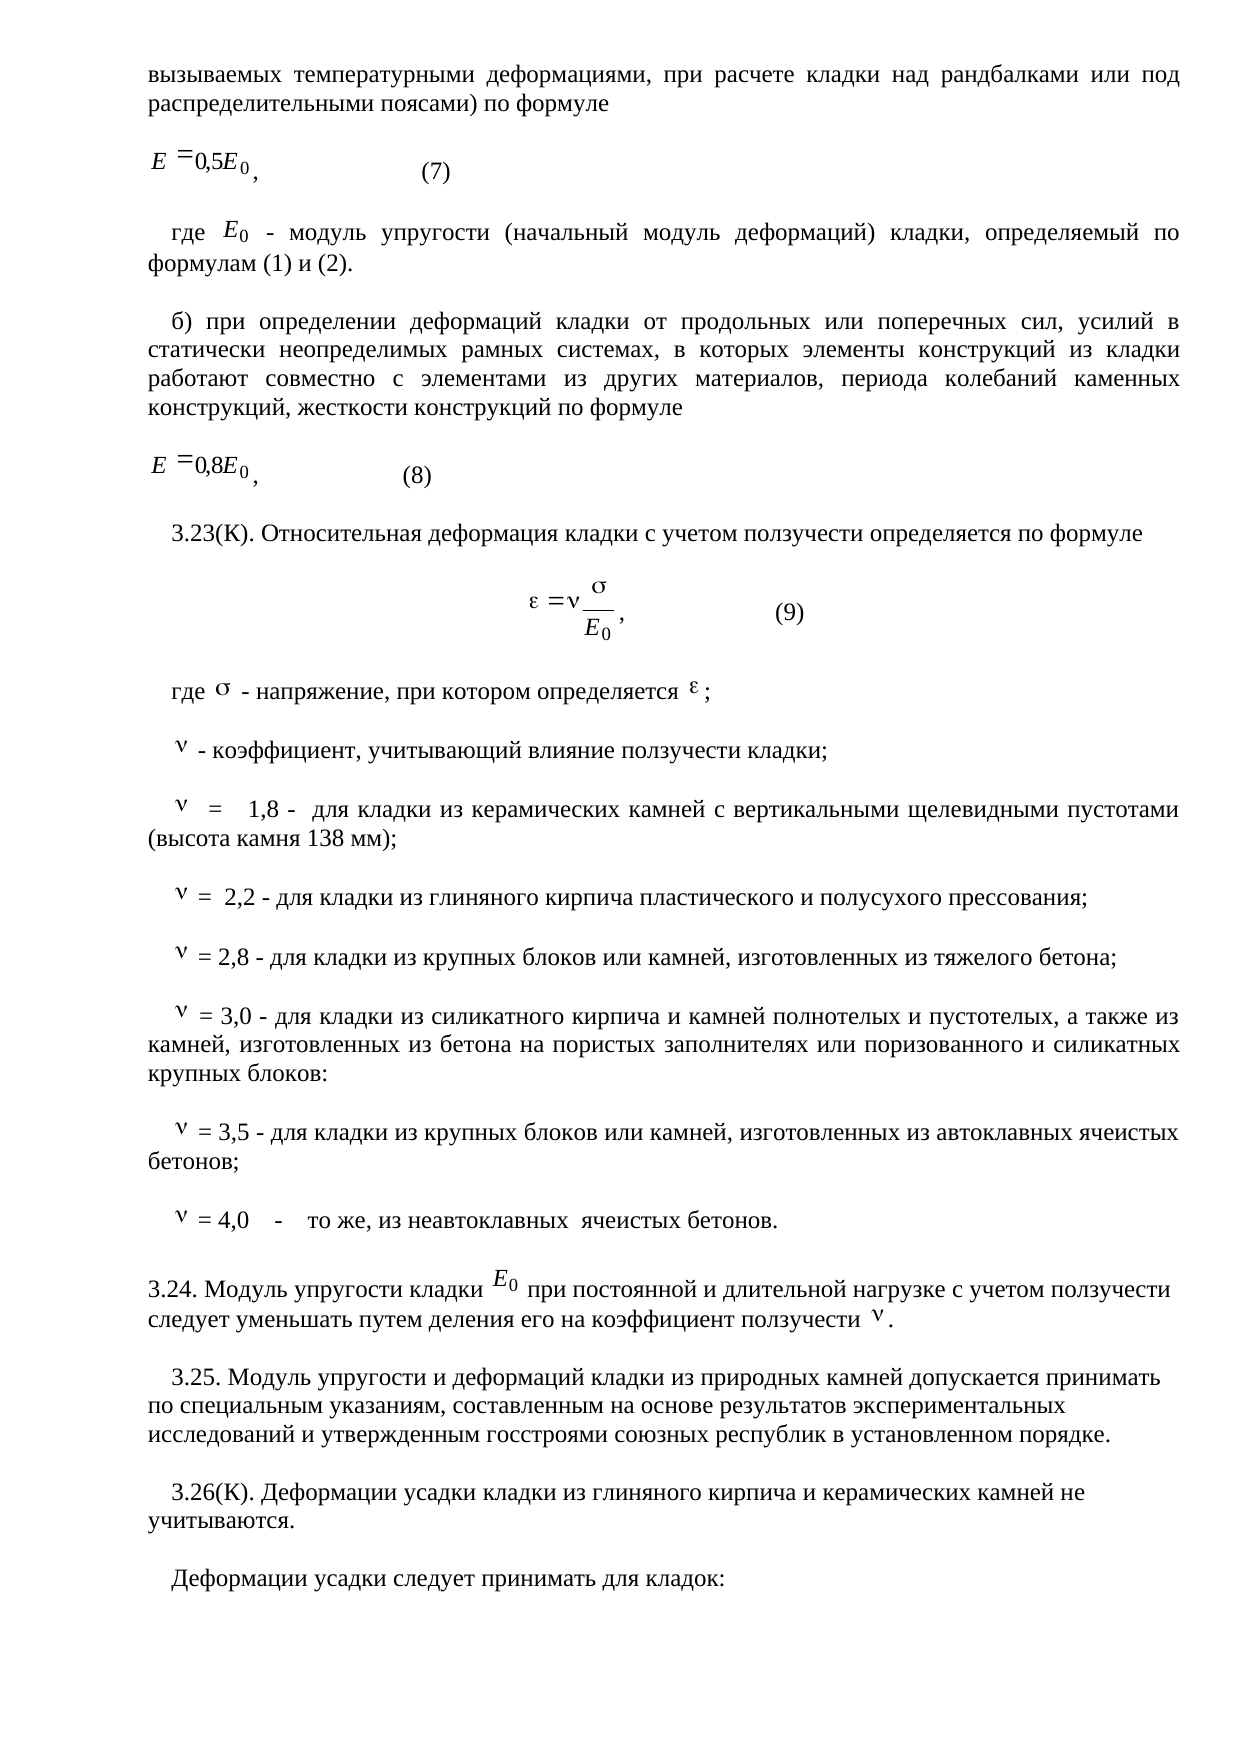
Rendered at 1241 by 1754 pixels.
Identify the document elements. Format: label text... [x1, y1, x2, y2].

text , (9) [148, 576, 1181, 647]
text = 2,2 - для кладки из глиняного кирпича пластического и полусухого прессования; [148, 881, 1181, 911]
text = 2,8 - для кладки из крупных блоков или камней, изготовленных из тяжелого бетона; [148, 940, 1181, 970]
text , (7) [148, 145, 1181, 185]
text - коэффициент, учитывающий влияние ползучести кладки; [148, 734, 1181, 764]
text вызываемых температурными деформациями, при расчете кладки над рандбалками или под распределительными поясами) по формуле [148, 59, 1181, 117]
text б) при определении деформаций кладки от продольных или поперечных сил, усилий в статически неопределимых рамных системах, в которых элементы конструкций из кладки работают совместно с элементами из других материалов, периода колебаний каменных конструкций, жесткости конструкций по формуле [148, 306, 1181, 421]
text 3.26(К). Деформации усадки кладки из глиняного кирпича и керамических камней не учитываются. [148, 1477, 1181, 1534]
text 3.25. Модуль упругости и деформаций кладки из природных камней допускается принимать по специальным указаниям, составленным на основе результатов экспериментальных исследований и утвержденным госстроями союзных республик в установленном порядке. [148, 1362, 1181, 1448]
text = 3,5 - для кладки из крупных блоков или камней, изготовленных из автоклавных ячеистых бетонов; [148, 1116, 1181, 1175]
text = 3,0 - для кладки из силикатного кирпича и камней полнотелых и пустотелых, а также из камней, изготовленных из бетона на пористых заполнителях или поризованного и силикатных крупных блоков: [148, 999, 1181, 1087]
text 3.23(К). Относительная деформация кладки с учетом ползучести определяется по формуле [148, 518, 1181, 547]
text Деформации усадки следует принимать для кладок: [148, 1563, 1181, 1592]
text = 4,0 - то же, из неавтоклавных ячеистых бетонов. [148, 1204, 1181, 1234]
text где - напряжение, при котором определяется ; [148, 676, 1181, 705]
text = 1,8 - для кладки из керамических камней с вертикальными щелевидными пустотами (высота камня 138 мм); [148, 793, 1181, 852]
text где - модуль упругости (начальный модуль деформаций) кладки, определяемый по формулам (1) и (2). [148, 214, 1181, 277]
text 3.24. Модуль упругости кладки при постоянной и длительной нагрузке с учетом ползучести следует уменьшать путем деления его на коэффициент ползучести . [148, 1263, 1181, 1333]
text , (8) [148, 449, 1181, 489]
